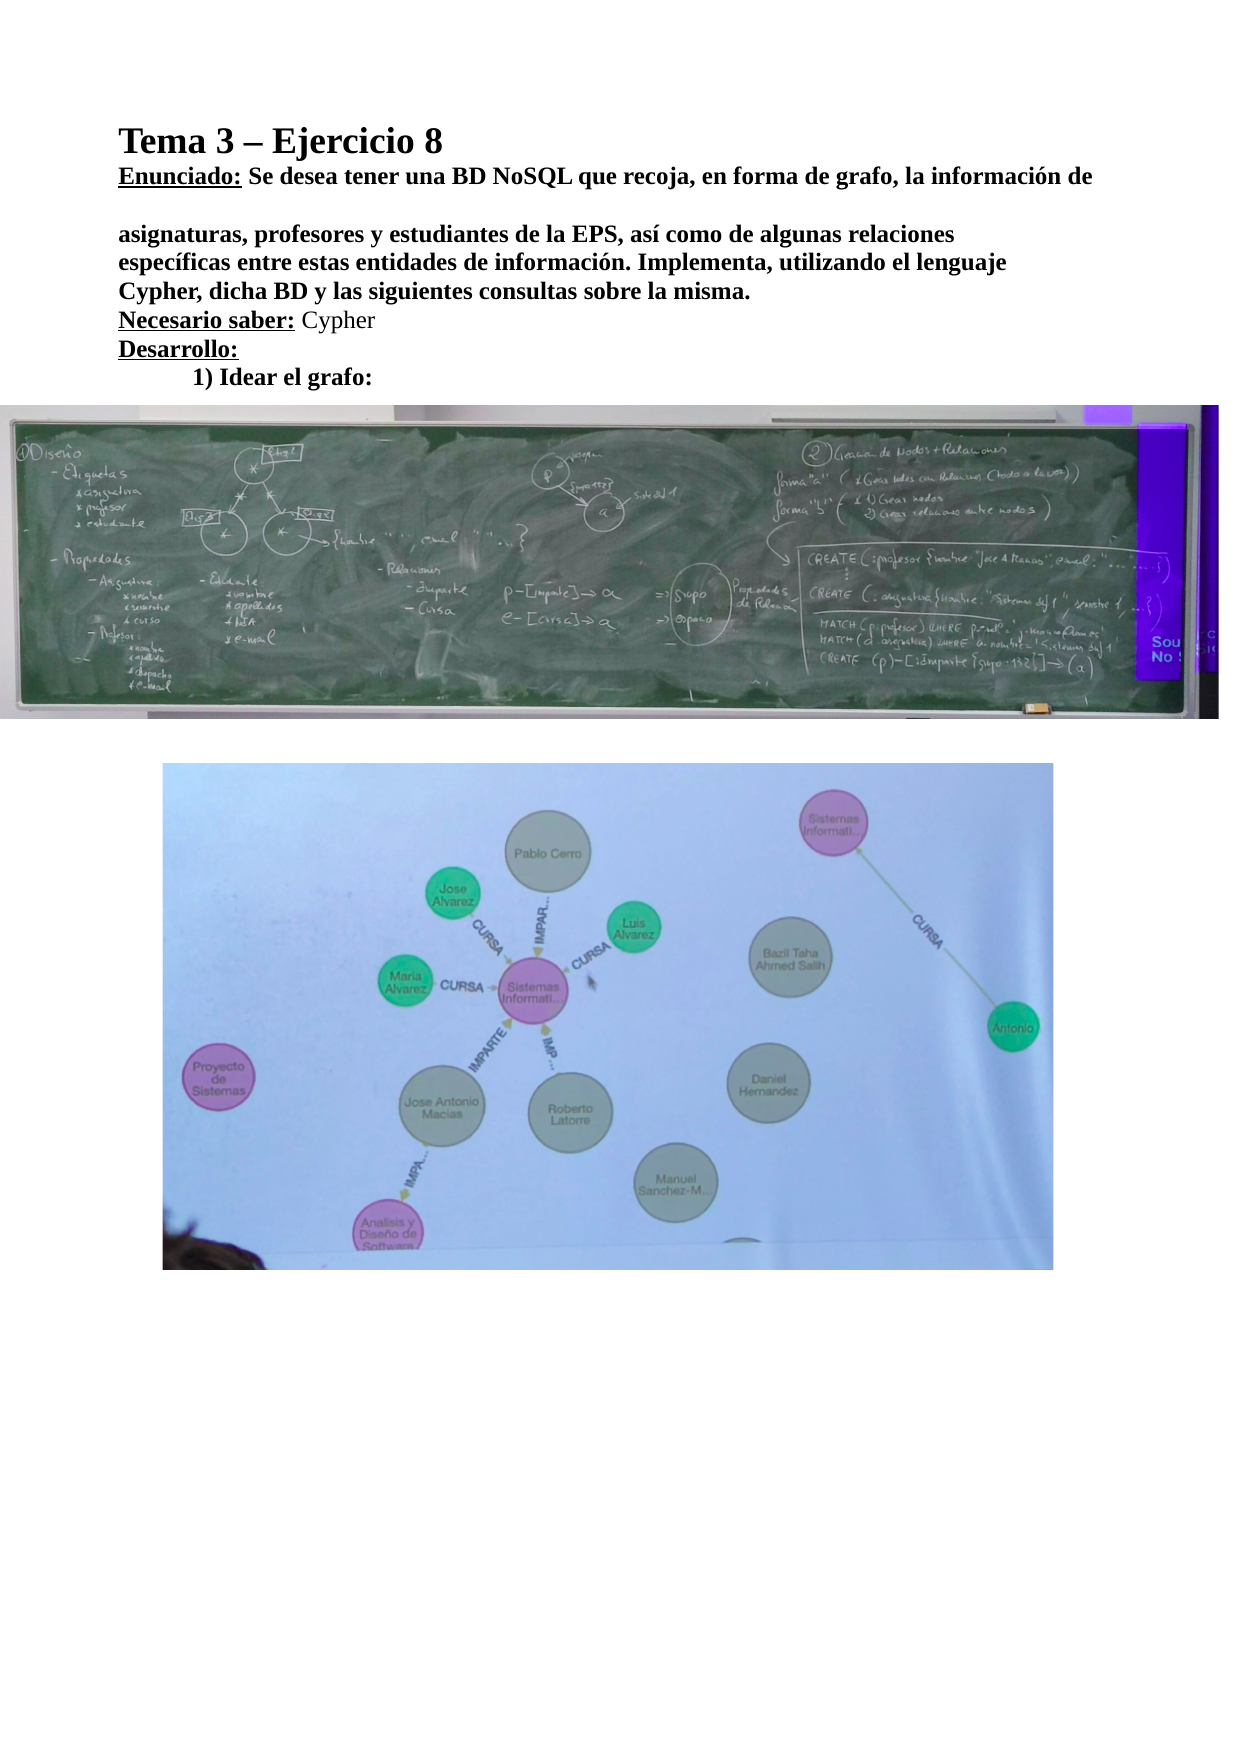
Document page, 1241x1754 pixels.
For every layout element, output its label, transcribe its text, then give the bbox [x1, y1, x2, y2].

text Necesario saber: Cypher [118, 305, 1098, 334]
text Desarrollo: [118, 334, 1098, 362]
text Enunciado: Se desea tener una BD NoSQL que recoja, en forma de grafo, la información de asignaturas, profesores y estudiantes de la EPS, así como de algunas relaciones específicas entre estas entidades de información. Implementa, utilizando el lenguaje Cypher, dicha BD y las siguientes consultas sobre la misma. [118, 161, 1098, 305]
text Tema 3 – Ejercicio 8 [118, 118, 1098, 161]
picture [162, 956, 1054, 1025]
text 1) Idear el grafo: [118, 362, 1098, 391]
picture [0, 470, 308, 651]
